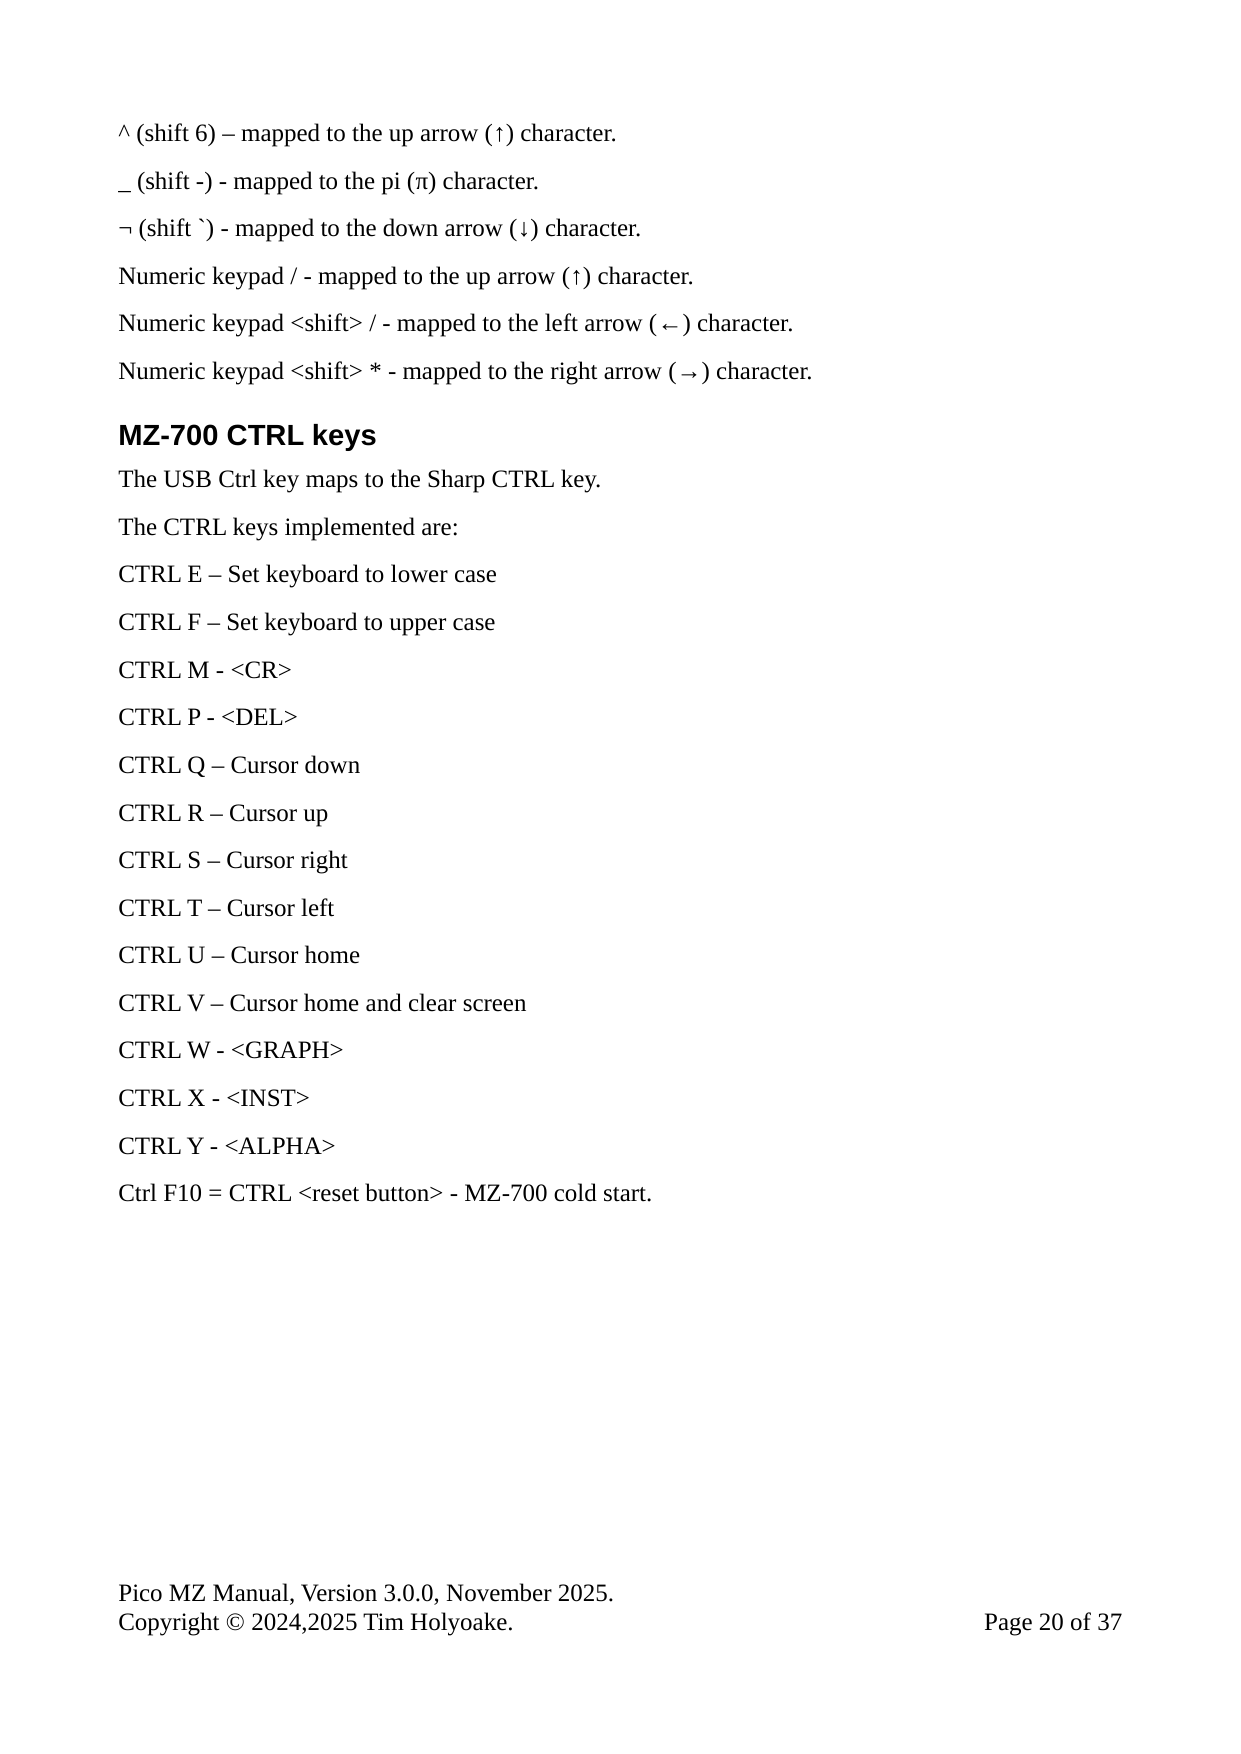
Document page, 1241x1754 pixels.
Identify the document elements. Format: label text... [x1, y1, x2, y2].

text CTRL T – Cursor left [118, 893, 1122, 922]
text CTRL X - <INST> [118, 1083, 1122, 1112]
text CTRL V – Cursor home and clear screen [118, 988, 1122, 1017]
text CTRL R – Cursor up [118, 798, 1122, 826]
text ^ (shift 6) – mapped to the up arrow (↑) character. [118, 118, 1122, 147]
text Numeric keypad <shift> / - mapped to the left arrow (←) character. [118, 308, 1122, 337]
text CTRL S – Cursor right [118, 845, 1122, 874]
text The CTRL keys implemented are: [118, 512, 1122, 541]
text ¬ (shift `) - mapped to the down arrow (↓) character. [118, 213, 1122, 242]
text CTRL U – Cursor home [118, 940, 1122, 969]
text CTRL P - <DEL> [118, 702, 1122, 731]
text CTRL F – Set keyboard to upper case [118, 607, 1122, 636]
text CTRL W - <GRAPH> [118, 1036, 1122, 1064]
text The USB Ctrl key maps to the Sharp CTRL key. [118, 464, 1122, 493]
text CTRL Y - <ALPHA> [118, 1131, 1122, 1159]
text Numeric keypad <shift> * - mapped to the right arrow (→) character. [118, 356, 1122, 385]
text CTRL E – Set keyboard to lower case [118, 559, 1122, 588]
text CTRL Q – Cursor down [118, 750, 1122, 779]
subtitle MZ-700 CTRL keys [118, 418, 1122, 452]
text Numeric keypad / - mapped to the up arrow (↑) character. [118, 261, 1122, 290]
text _ (shift -) - mapped to the pi (π) character. [118, 166, 1122, 194]
text CTRL M - <CR> [118, 655, 1122, 683]
text Ctrl F10 = CTRL <reset button> - MZ-700 cold start. [118, 1178, 1122, 1207]
